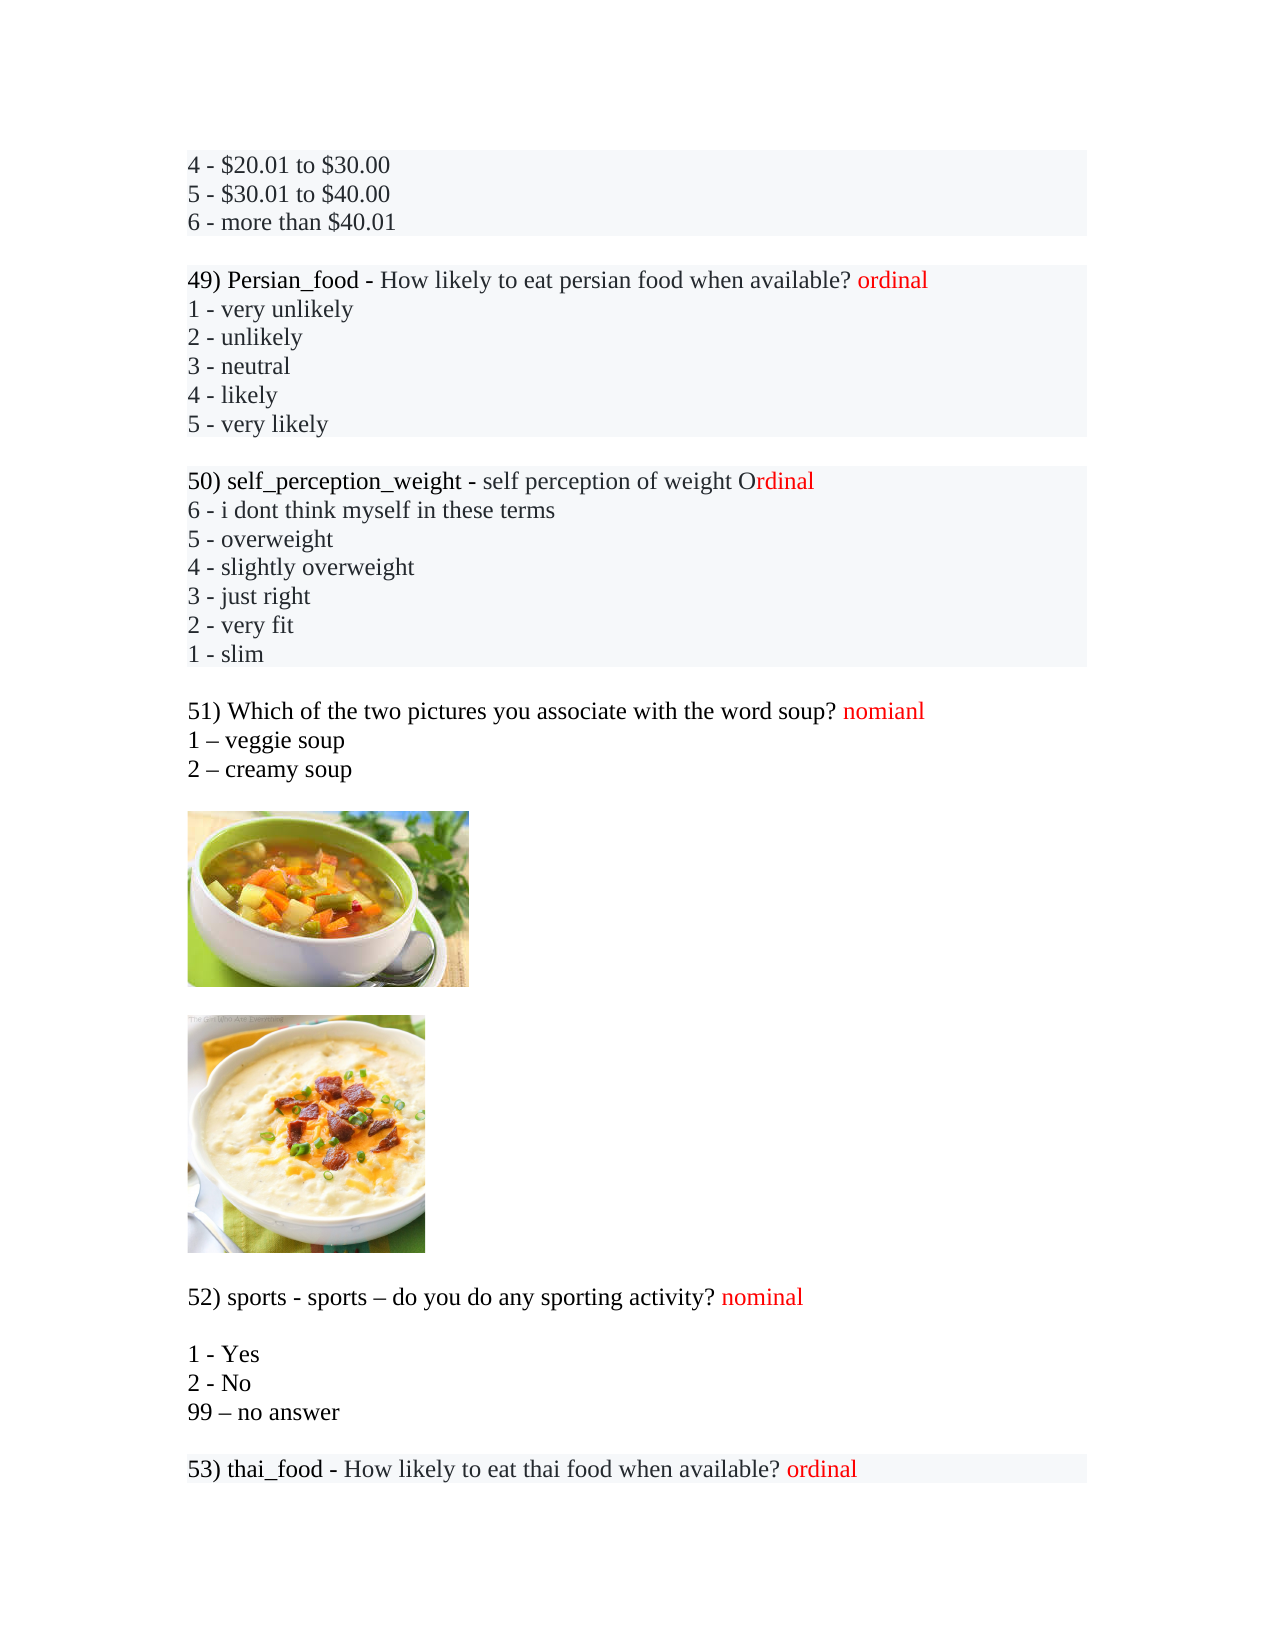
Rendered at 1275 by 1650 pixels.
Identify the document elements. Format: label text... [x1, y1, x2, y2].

text 4 - $20.01 to $30.00 [187, 150, 1087, 179]
text 4 - slightly overweight [187, 552, 1087, 581]
text 4 - likely [187, 380, 1087, 409]
text 2 - unlikely [187, 322, 1087, 351]
text 6 - more than $40.01 [187, 207, 1087, 236]
text 51) Which of the two pictures you associate with the word soup? nomianl [187, 696, 1087, 725]
text 1 - very unlikely [187, 294, 1087, 322]
text 49) Persian_food - How likely to eat persian food when available? ordinal [187, 265, 1087, 294]
text 5 - $30.01 to $40.00 [187, 179, 1087, 207]
picture [187, 811, 469, 987]
text 1 - Yes [187, 1339, 1087, 1368]
text 3 - just right [187, 581, 1087, 610]
picture [187, 1015, 426, 1253]
text 2 - very fit [187, 610, 1087, 639]
text 2 – creamy soup [187, 754, 1087, 782]
text 6 - i dont think myself in these terms [187, 495, 1087, 524]
text 5 - very likely [187, 409, 1087, 437]
text 5 - overweight [187, 524, 1087, 552]
text 52) sports - sports – do you do any sporting activity? nominal [187, 1282, 1087, 1310]
text 99 – no answer [187, 1397, 1087, 1425]
text 2 - No [187, 1368, 1087, 1397]
text 1 – veggie soup [187, 725, 1087, 754]
text 53) thai_food - How likely to eat thai food when available? ordinal [187, 1454, 1087, 1483]
text 1 - slim [187, 639, 1087, 667]
text 50) self_perception_weight - self perception of weight Ordinal [187, 466, 1087, 495]
text 3 - neutral [187, 351, 1087, 380]
